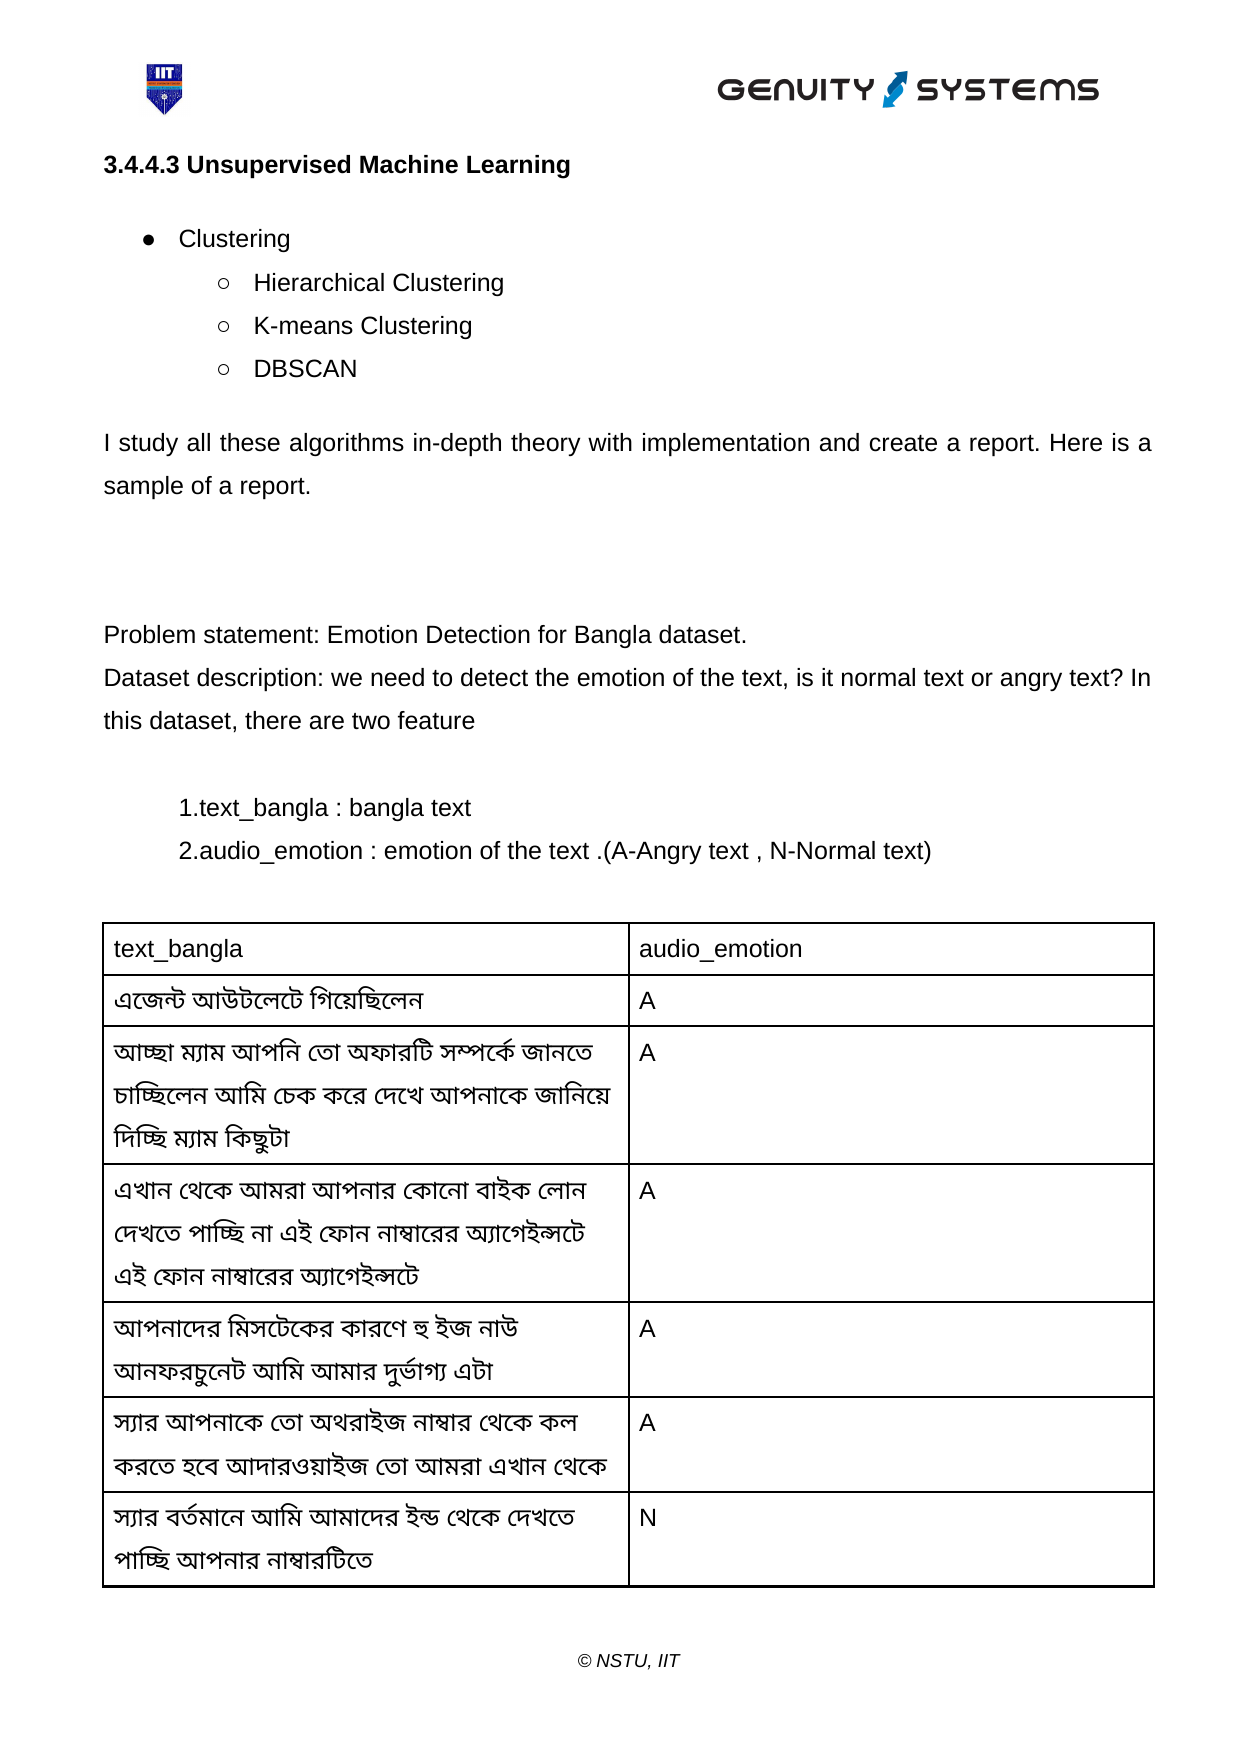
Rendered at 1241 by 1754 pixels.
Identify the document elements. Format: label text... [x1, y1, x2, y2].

list DBSCAN [216, 354, 1153, 382]
list Hierarchical Clustering [216, 267, 1153, 296]
table_header text_bangla [104, 924, 628, 973]
table_cell এজেন্ট আউটলেটে গিয়েছিলেন [104, 976, 628, 1025]
subtitle 3.4.4.3 Unsupervised Machine Learning [103, 150, 1153, 179]
table_cell A [630, 1027, 1153, 1163]
text 2.audio_emotion : emotion of the text .(A-Angry text , N-Normal text) [103, 836, 1153, 864]
table_cell A [630, 1165, 1153, 1301]
picture [137, 62, 192, 117]
list Clustering [141, 224, 1153, 253]
table_cell আপনাদের মিসটেকের কারণে হু ইজ নাউ আনফরচুনেট আমি আমার দুর্ভাগ্য এটা [104, 1303, 628, 1396]
text I study all these algorithms in-depth theory with implementation and create a report. Here is a sample of a report. [103, 428, 1153, 500]
list K-means Clustering [216, 311, 1153, 339]
table_cell A [630, 1303, 1153, 1396]
table_header audio_emotion [630, 924, 1153, 973]
table_cell N [630, 1493, 1153, 1585]
picture [714, 70, 1101, 108]
table_cell আচ্ছা ম্যাম আপনি তো অফারটি সম্পর্কে জানতে চাচ্ছিলেন আমি চেক করে দেখে আপনাকে জানিয়ে দিচ্ছি ম্যাম কিছুটা [104, 1027, 628, 1163]
text Problem statement: Emotion Detection for Bangla dataset. [103, 620, 1153, 649]
text 1.text_bangla : bangla text [103, 792, 1153, 821]
table_cell A [630, 976, 1153, 1025]
table_cell স্যার আপনাকে তো অথরাইজ নাম্বার থেকে কল করতে হবে আদারওয়াইজ তো আমরা এখান থেকে [104, 1398, 628, 1491]
text Dataset description: we need to detect the emotion of the text, is it normal text or angry text? In this dataset, there are two feature [103, 663, 1153, 735]
table_cell এখান থেকে আমরা আপনার কোনো বাইক লোন দেখতে পাচ্ছি না এই ফোন নাম্বারের অ্যাগেইন্সটে এই ফোন নাম্বারের অ্যাগেইন্সটে [104, 1165, 628, 1301]
table_cell স্যার বর্তমানে আমি আমাদের ইন্ড থেকে দেখতে পাচ্ছি আপনার নাম্বারটিতে [104, 1493, 628, 1585]
table_cell A [630, 1398, 1153, 1491]
